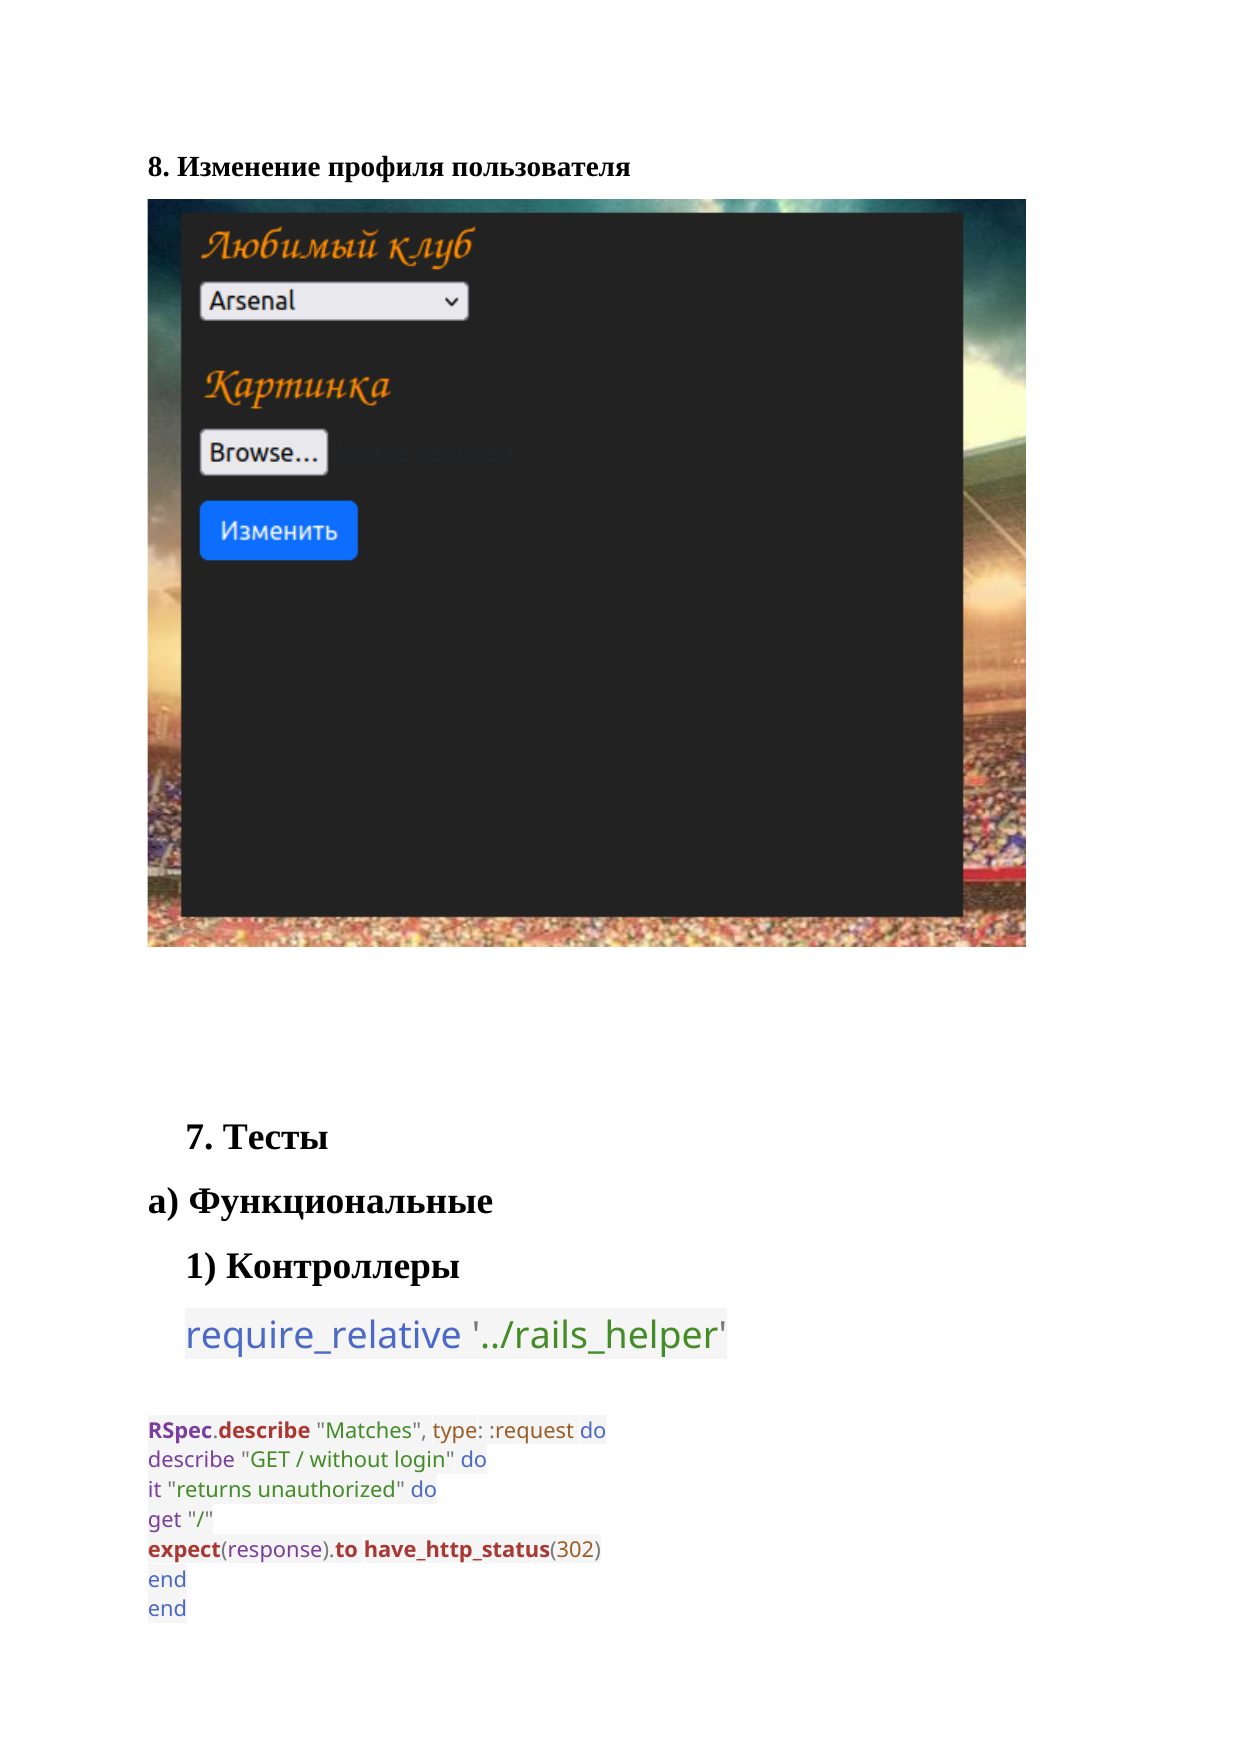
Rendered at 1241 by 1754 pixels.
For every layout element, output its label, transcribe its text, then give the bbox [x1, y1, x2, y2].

text end [148, 1563, 1181, 1593]
picture [147, 199, 1026, 947]
text 8. Изменение профиля пользователя [148, 149, 1181, 183]
text get "/" [148, 1504, 1181, 1534]
text а) Функциональные [148, 1179, 1181, 1222]
text 1) Контроллеры [148, 1244, 1181, 1287]
text describe "GET / without login" do [148, 1444, 1181, 1474]
text it "returns unauthorized" do [148, 1474, 1181, 1504]
text require_relative '../rails_helper' [148, 1308, 1181, 1359]
text RSpec.describe "Matches", type: :request do [148, 1414, 1181, 1444]
text expect(response).to have_http_status(302) [148, 1534, 1181, 1563]
text 7. Тесты [148, 1114, 1181, 1157]
text end [148, 1593, 1181, 1623]
